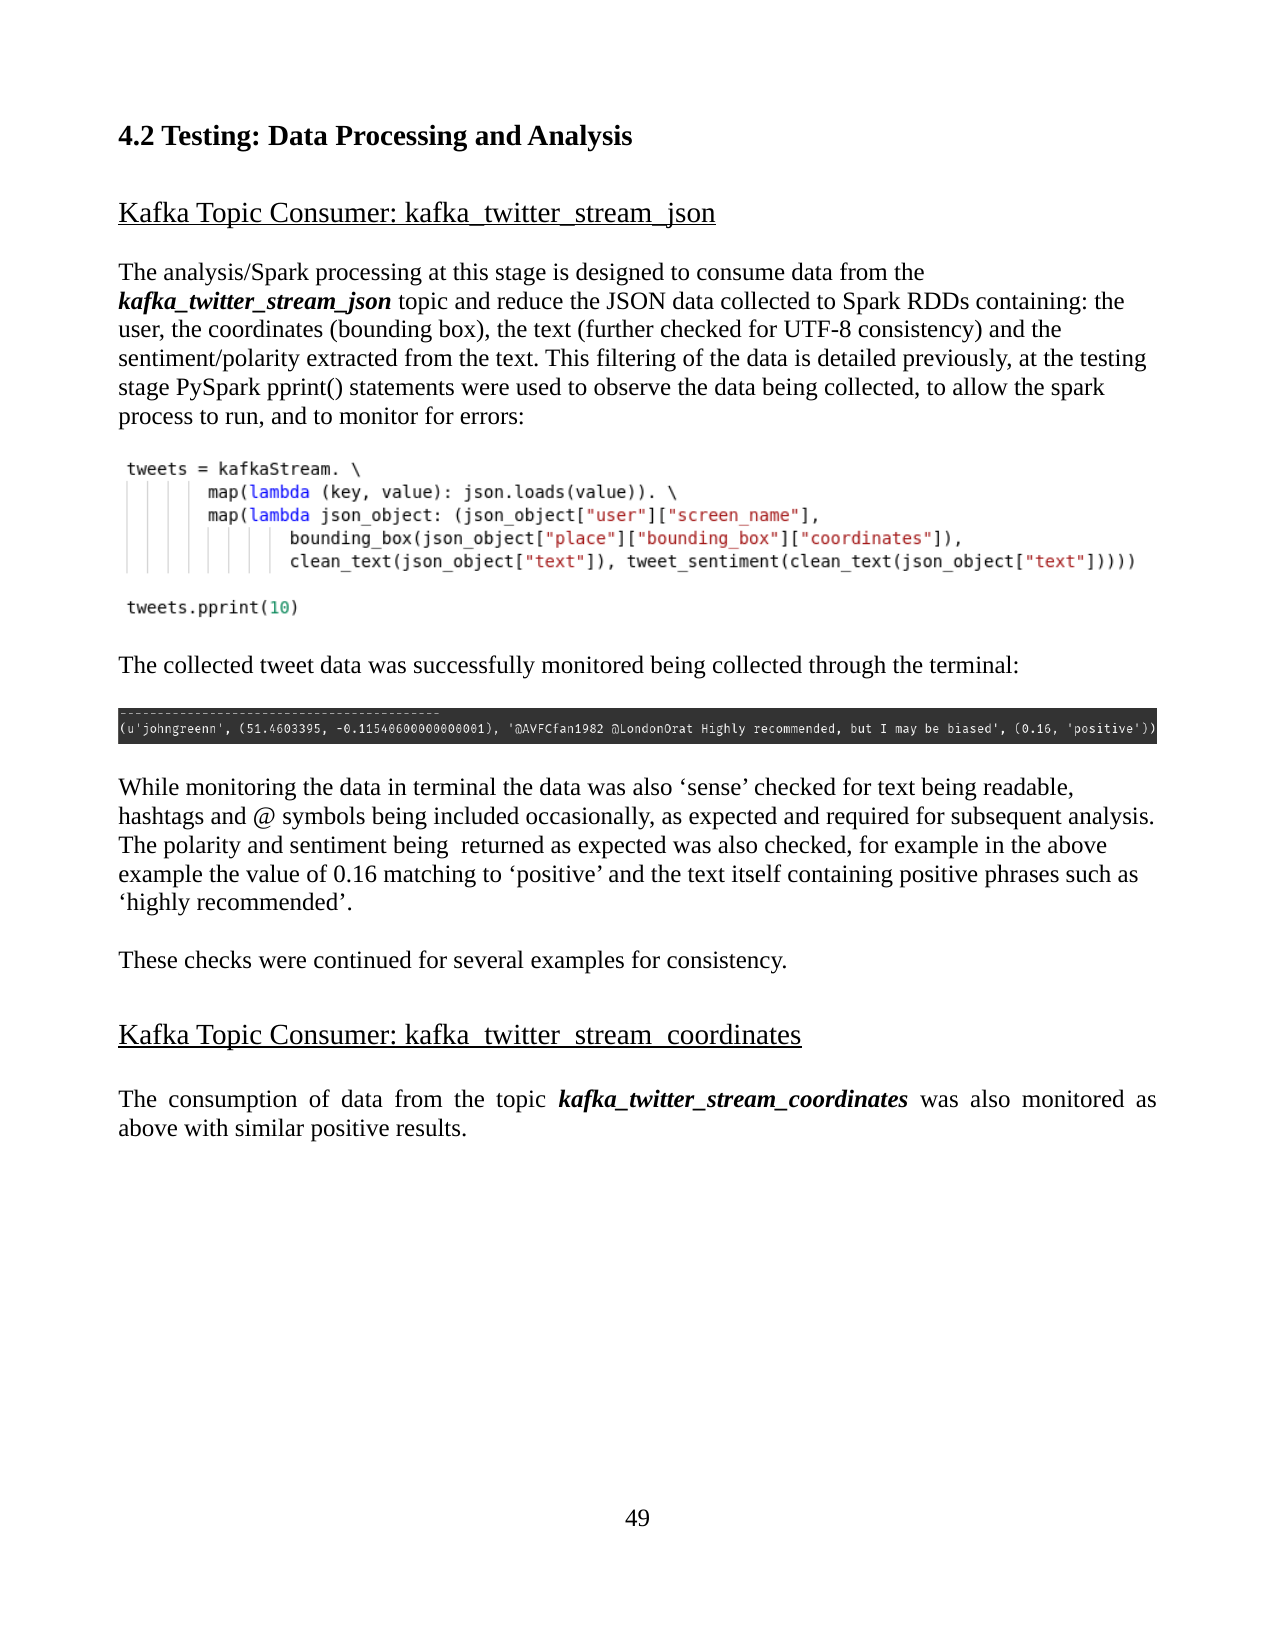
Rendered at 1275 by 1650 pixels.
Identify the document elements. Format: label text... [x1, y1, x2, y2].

text These checks were continued for several examples for consistency. [118, 945, 1157, 974]
text The consumption of data from the topic kafka_twitter_stream_coordinates was also monitored as above with similar positive results. [118, 1084, 1157, 1141]
text The collected tweet data was successfully monitored being collected through the terminal: [118, 651, 1157, 679]
picture [118, 708, 1157, 744]
text While monitoring the data in terminal the data was also ‘sense’ checked for text being readable, hashtags and @ symbols being included occasionally, as expected and required for subsequent analysis. The polarity and sentiment being returned as expected was also checked, for example in the above example the value of 0.16 matching to ‘positive’ and the text itself containing positive phrases such as ‘highly recommended’. [118, 772, 1157, 916]
text 4.2 Testing: Data Processing and Analysis [118, 118, 1157, 152]
text Kafka Topic Consumer: kafka_twitter_stream_coordinates [118, 1017, 1157, 1050]
text The analysis/Spark processing at this stage is designed to consume data from the kafka_twitter_stream_json topic and reduce the JSON data collected to Spark RDDs containing: the user, the coordinates (bounding box), the text (further checked for UTF-8 consistency) and the sentiment/polarity extracted from the text. This filtering of the data is detailed previously, at the testing stage PySpark pprint() statements were used to observe the data being collected, to allow the spark process to run, and to monitor for errors: [118, 257, 1157, 429]
picture [118, 458, 1157, 622]
text Kafka Topic Consumer: kafka_twitter_stream_json [118, 195, 1157, 228]
